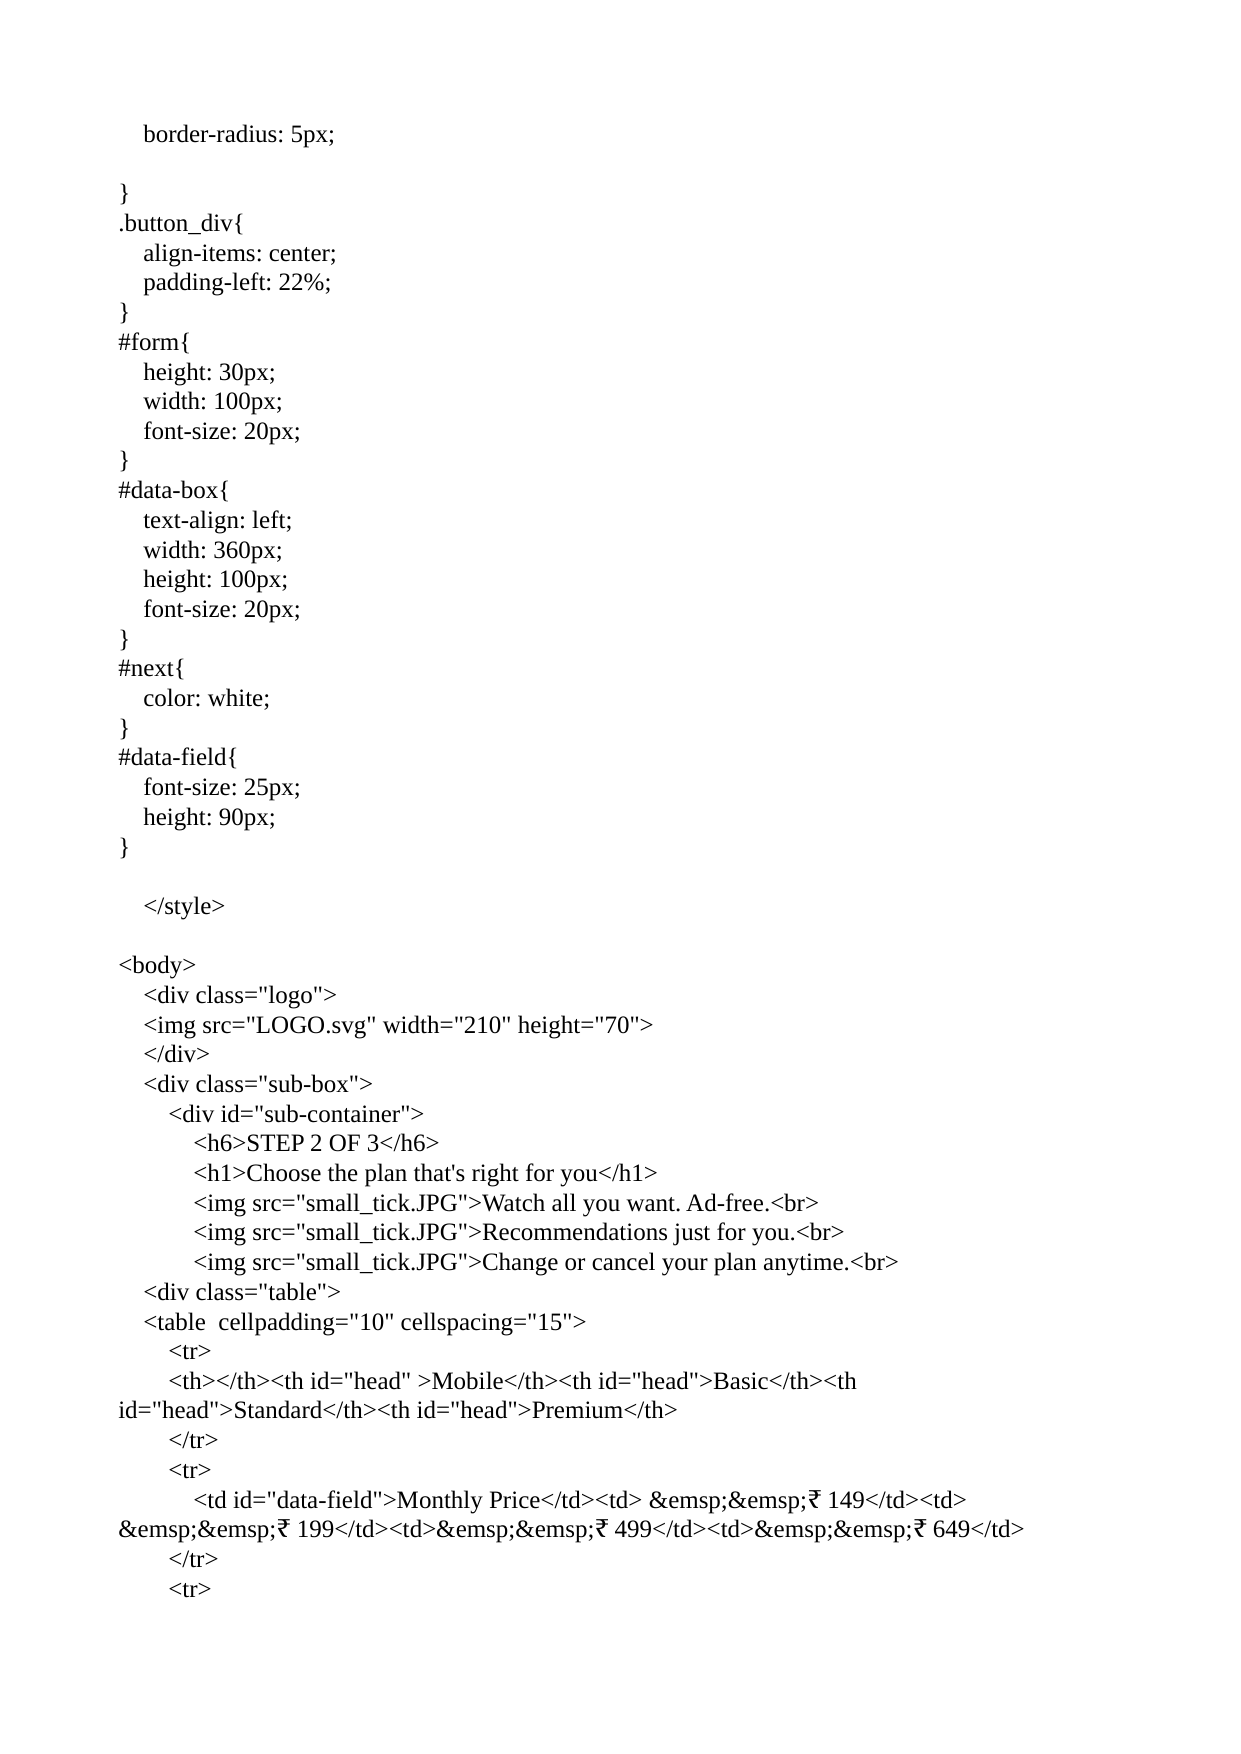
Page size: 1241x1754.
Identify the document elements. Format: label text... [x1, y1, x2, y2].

text <div class="sub-box"> [118, 1068, 1122, 1098]
text } [118, 712, 1122, 742]
text color: white; [118, 682, 1122, 712]
text <div class="table"> [118, 1276, 1122, 1306]
text height: 90px; [118, 801, 1122, 831]
text font-size: 25px; [118, 771, 1122, 801]
text <h6>STEP 2 OF 3</h6> [118, 1127, 1122, 1157]
text #next{ [118, 652, 1122, 682]
text } [118, 623, 1122, 652]
text padding-left: 22%; [118, 267, 1122, 296]
text height: 100px; [118, 563, 1122, 593]
text <td id="data-field">Monthly Price</td><td> &emsp;&emsp;₹ 149</td><td> &emsp;&emsp;₹ 199</td><td>&emsp;&emsp;₹ 499</td><td>&emsp;&emsp;₹ 649</td> [118, 1484, 1122, 1543]
text <body> [118, 949, 1122, 979]
text <div class="logo"> [118, 979, 1122, 1009]
text <tr> [118, 1335, 1122, 1365]
text #data-box{ [118, 474, 1122, 504]
text text-align: left; [118, 504, 1122, 534]
text align-items: center; [118, 237, 1122, 267]
text <tr> [118, 1454, 1122, 1484]
text } [118, 177, 1122, 207]
text } [118, 296, 1122, 326]
text <img src="small_tick.JPG">Change or cancel your plan anytime.<br> [118, 1246, 1122, 1276]
text } [118, 831, 1122, 860]
text <div id="sub-container"> [118, 1098, 1122, 1127]
text font-size: 20px; [118, 593, 1122, 623]
text #data-field{ [118, 742, 1122, 771]
text </style> [118, 890, 1122, 920]
text width: 360px; [118, 534, 1122, 563]
text </tr> [118, 1543, 1122, 1573]
text <img src="LOGO.svg" width="210" height="70"> [118, 1009, 1122, 1038]
text <img src="small_tick.JPG">Watch all you want. Ad-free.<br> [118, 1187, 1122, 1217]
text <img src="small_tick.JPG">Recommendations just for you.<br> [118, 1217, 1122, 1246]
text .button_div{ [118, 207, 1122, 237]
text <h1>Choose the plan that's right for you</h1> [118, 1157, 1122, 1187]
text border-radius: 5px; [118, 118, 1122, 148]
text <tr> [118, 1573, 1122, 1602]
text width: 100px; [118, 385, 1122, 415]
text </tr> [118, 1424, 1122, 1454]
text </div> [118, 1038, 1122, 1068]
text } [118, 445, 1122, 474]
text <th></th><th id="head" >Mobile</th><th id="head">Basic</th><th id="head">Standard</th><th id="head">Premium</th> [118, 1365, 1122, 1424]
text <table cellpadding="10" cellspacing="15"> [118, 1306, 1122, 1335]
text height: 30px; [118, 356, 1122, 385]
text font-size: 20px; [118, 415, 1122, 445]
text #form{ [118, 326, 1122, 356]
